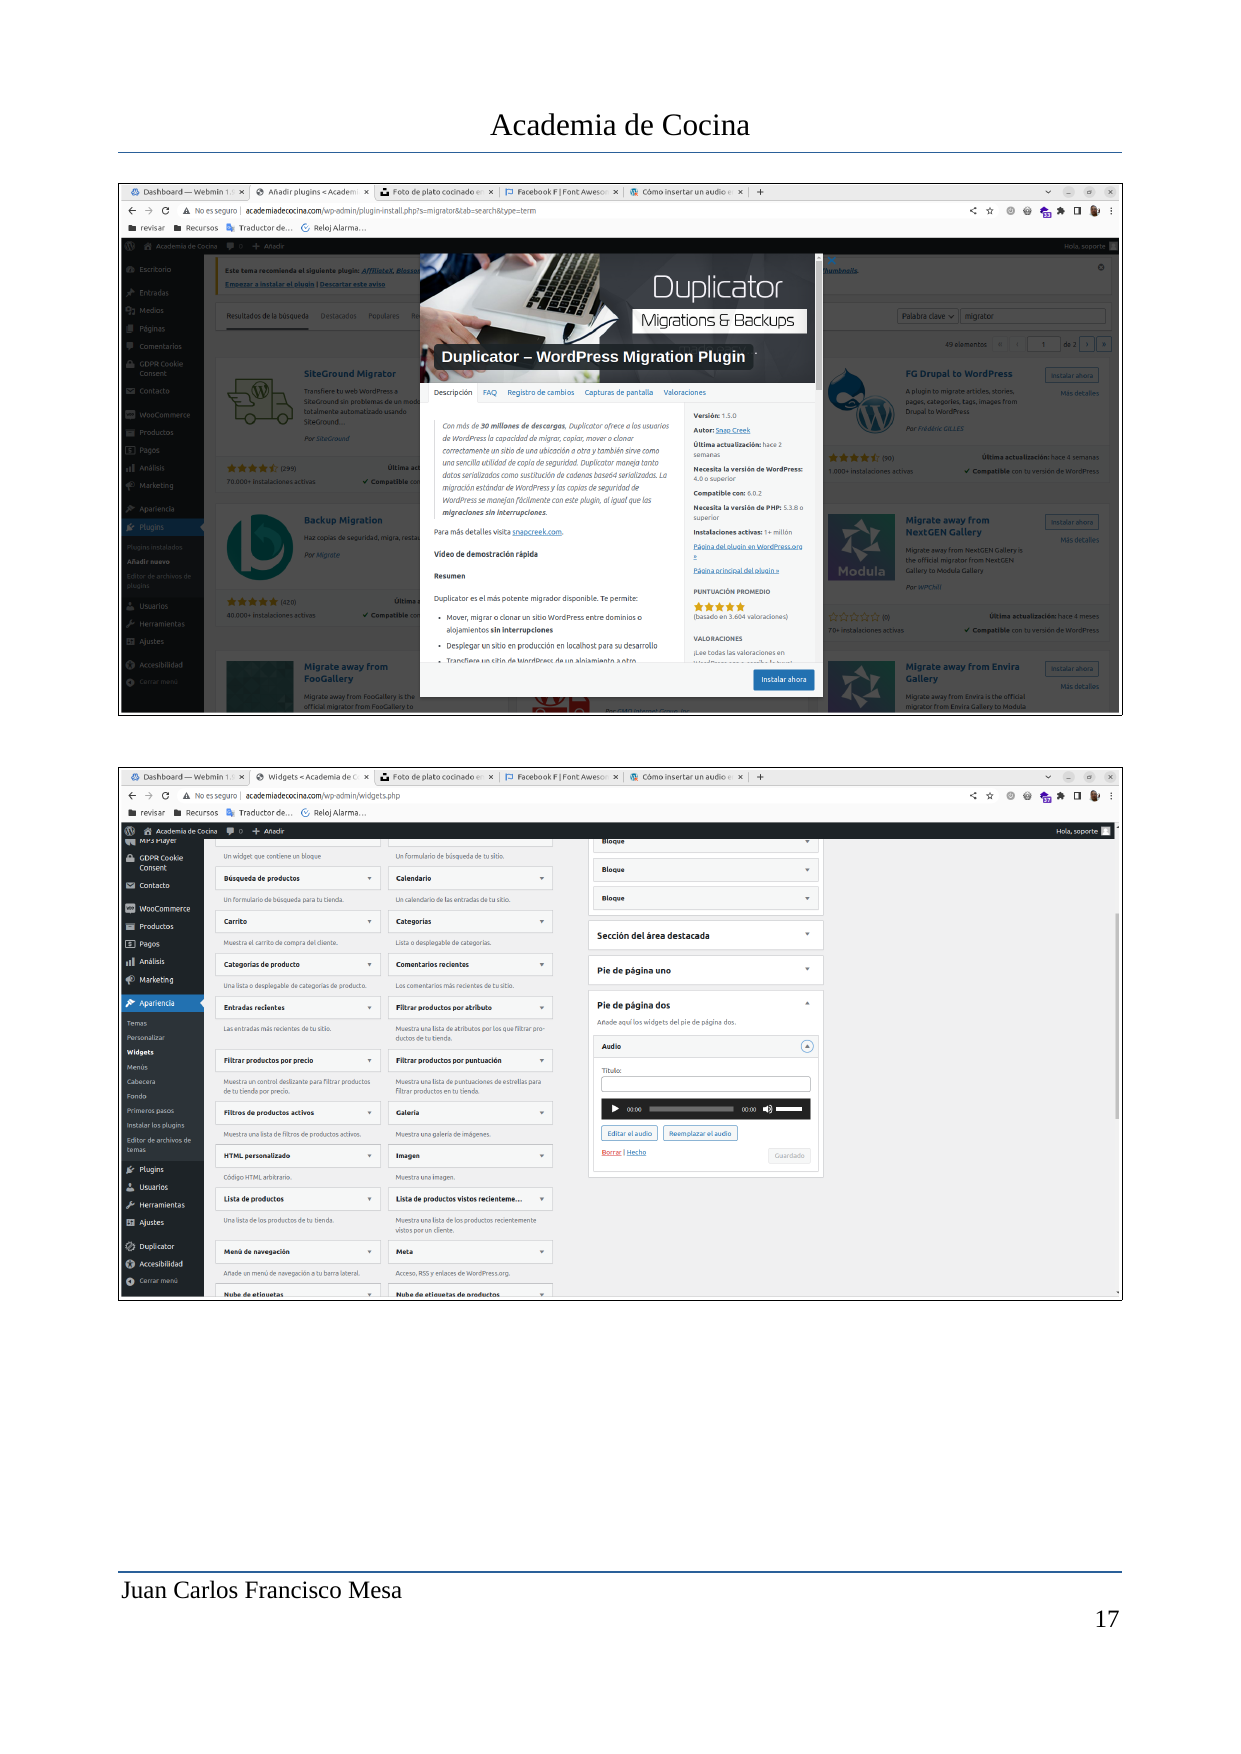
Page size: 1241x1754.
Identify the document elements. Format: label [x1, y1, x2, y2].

picture [121, 185, 1119, 713]
picture [121, 770, 1119, 1297]
